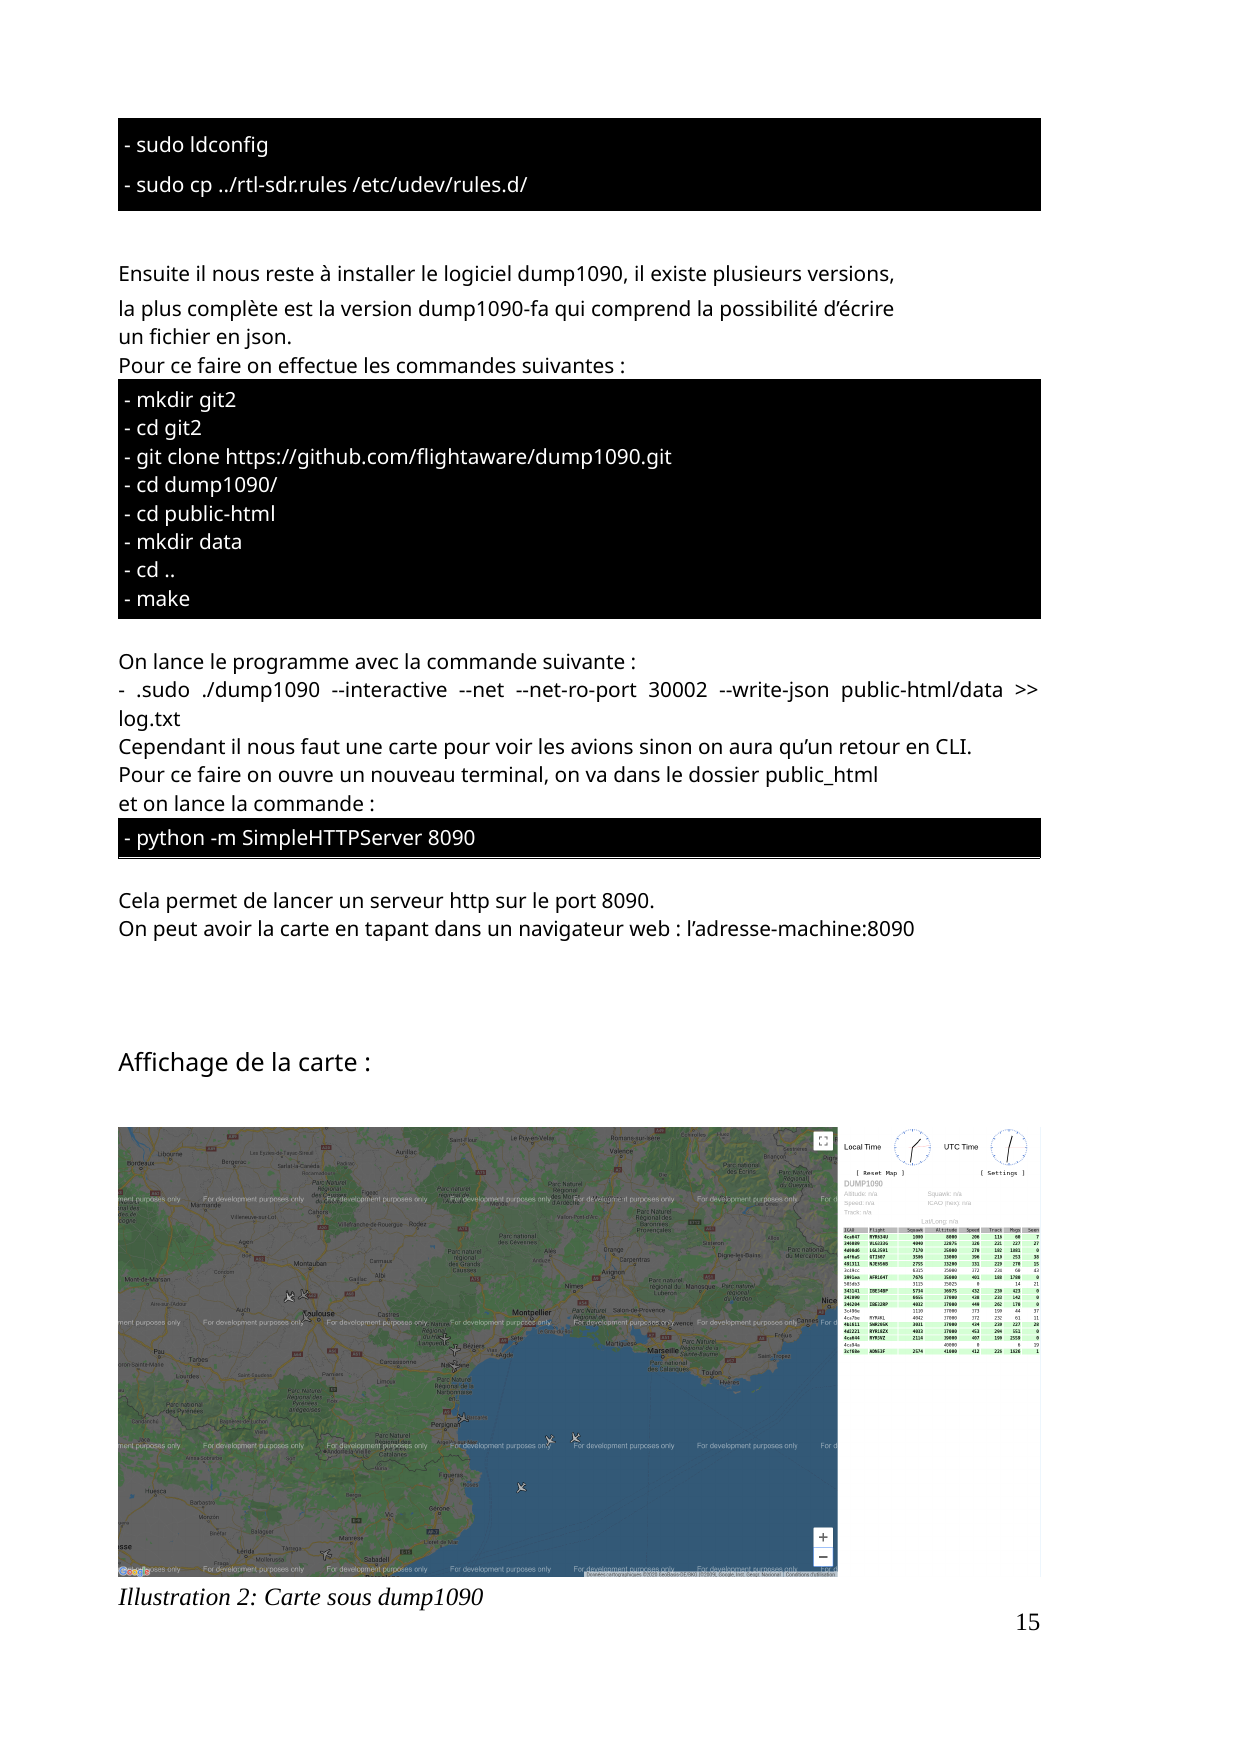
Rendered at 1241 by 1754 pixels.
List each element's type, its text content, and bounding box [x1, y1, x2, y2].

text On lance le programme avec la commande suivante : [118, 647, 1040, 675]
text Pour ce faire on effectue les commandes suivantes : [118, 351, 1040, 379]
table_header - sudo ldconfig - sudo cp ../rtl-sdr.rules /etc/udev/rules.d/ [119, 119, 1040, 210]
text Illustration 2: Carte sous dump1090 [118, 1128, 1122, 1611]
text Cependant il nous faut une carte pour voir les avions sinon on aura qu’un retour en CLI. [118, 732, 1040, 761]
picture [118, 1127, 1040, 1577]
text Pour ce faire on ouvre un nouveau terminal, on va dans le dossier public_html [118, 761, 1040, 789]
text On peut avoir la carte en tapant dans un navigateur web : l’adresse-machine:8090 [118, 914, 1040, 943]
text Cela permet de lancer un serveur http sur le port 8090. [118, 886, 1040, 914]
text et on lance la commande : [118, 789, 1040, 817]
text la plus complète est la version dump1090-fa qui comprend la possibilité d’écrire [118, 294, 1040, 322]
table_header - mkdir git2 - cd git2 - git clone https://github.com/flightaware/dump1090.git - cd dump1090/ - cd public-html - mkdir data - cd .. - make [119, 380, 1040, 618]
text - .sudo ./dump1090 --interactive --net --net-ro-port 30002 --write-json public-html/data >> log.txt [118, 675, 1040, 732]
text un fichier en json. [118, 322, 1040, 351]
text Ensuite il nous reste à installer le logiciel dump1090, il existe plusieurs versions, [118, 259, 1040, 288]
table_header - python -m SimpleHTTPServer 8090 [119, 819, 1040, 857]
text Affichage de la carte : [118, 1045, 1040, 1079]
